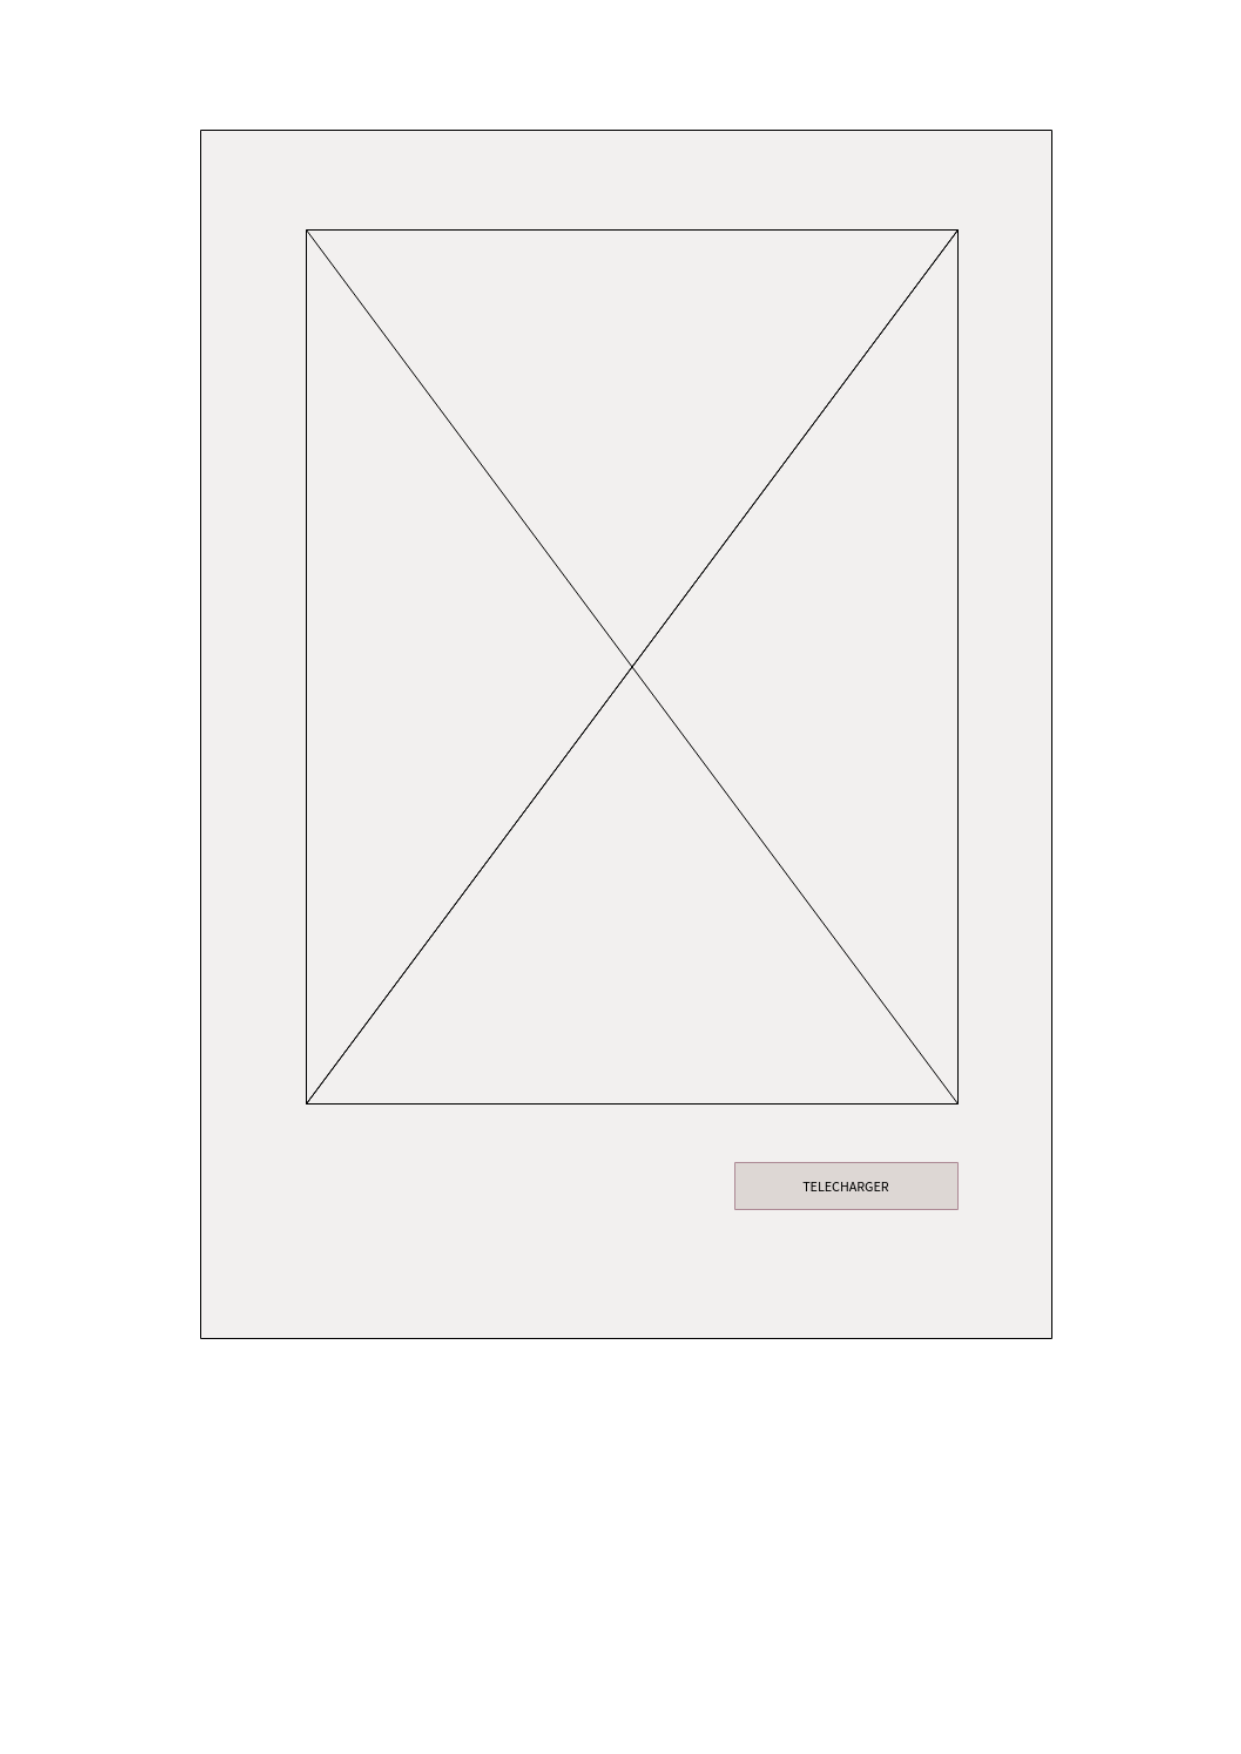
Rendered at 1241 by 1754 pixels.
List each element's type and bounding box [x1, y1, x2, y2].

picture [118, 118, 1123, 1480]
